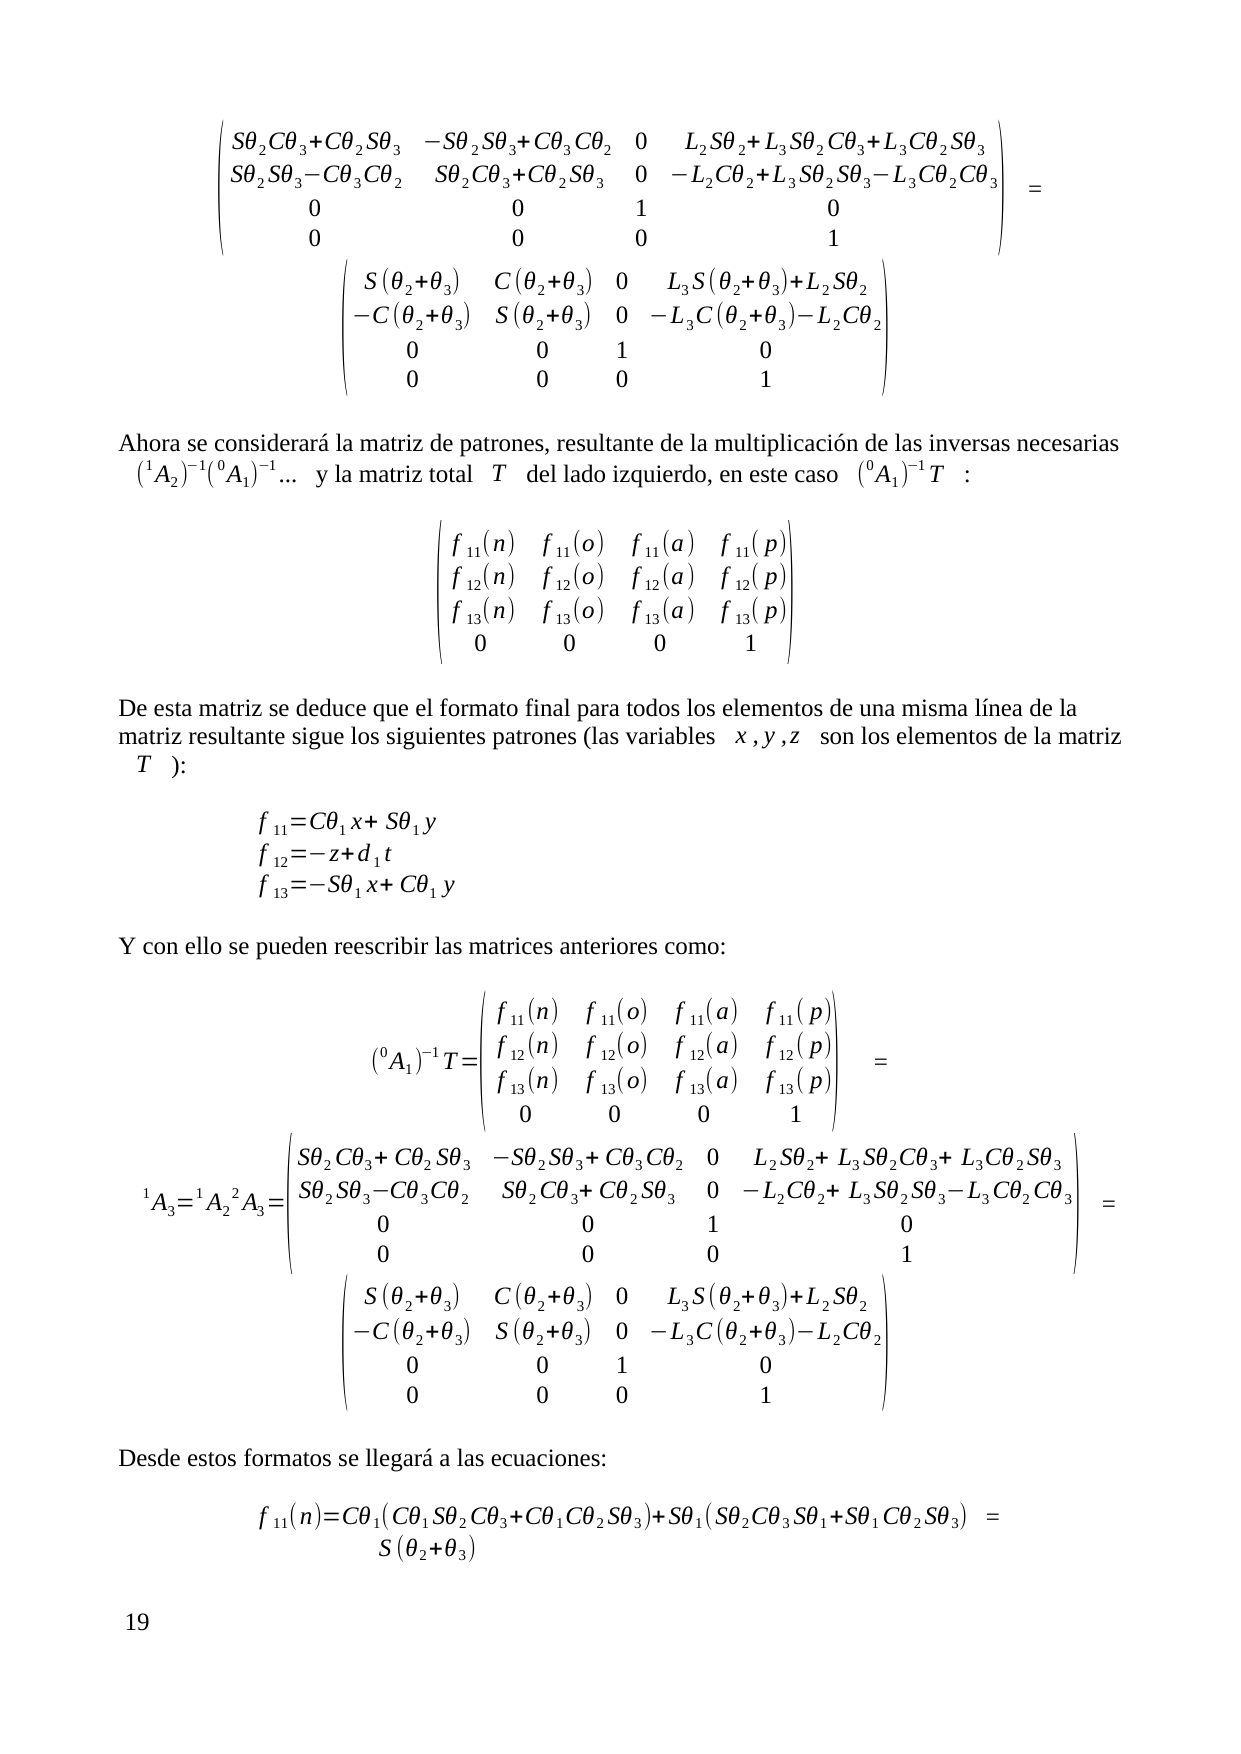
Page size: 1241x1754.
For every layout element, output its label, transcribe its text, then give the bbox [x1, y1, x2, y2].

text = [118, 1134, 1122, 1273]
text Ahora se considerará la matriz de patrones, resultante de la multiplicación de las inversas necesarias y la matriz totaldel lado izquierdo, en este caso: [118, 428, 1122, 491]
text = [118, 118, 1122, 258]
text De esta matriz se deduce que el formato final para todos los elementos de una misma línea de la matriz resultante sigue los siguientes patrones (las variablesson los elementos de la matriz): [118, 693, 1122, 779]
text = [118, 988, 1122, 1134]
text Y con ello se pueden reescribir las matrices anteriores como: [118, 931, 1122, 959]
text Desde estos formatos se llegará a las ecuaciones: [118, 1443, 1122, 1472]
text = [236, 1501, 1122, 1533]
